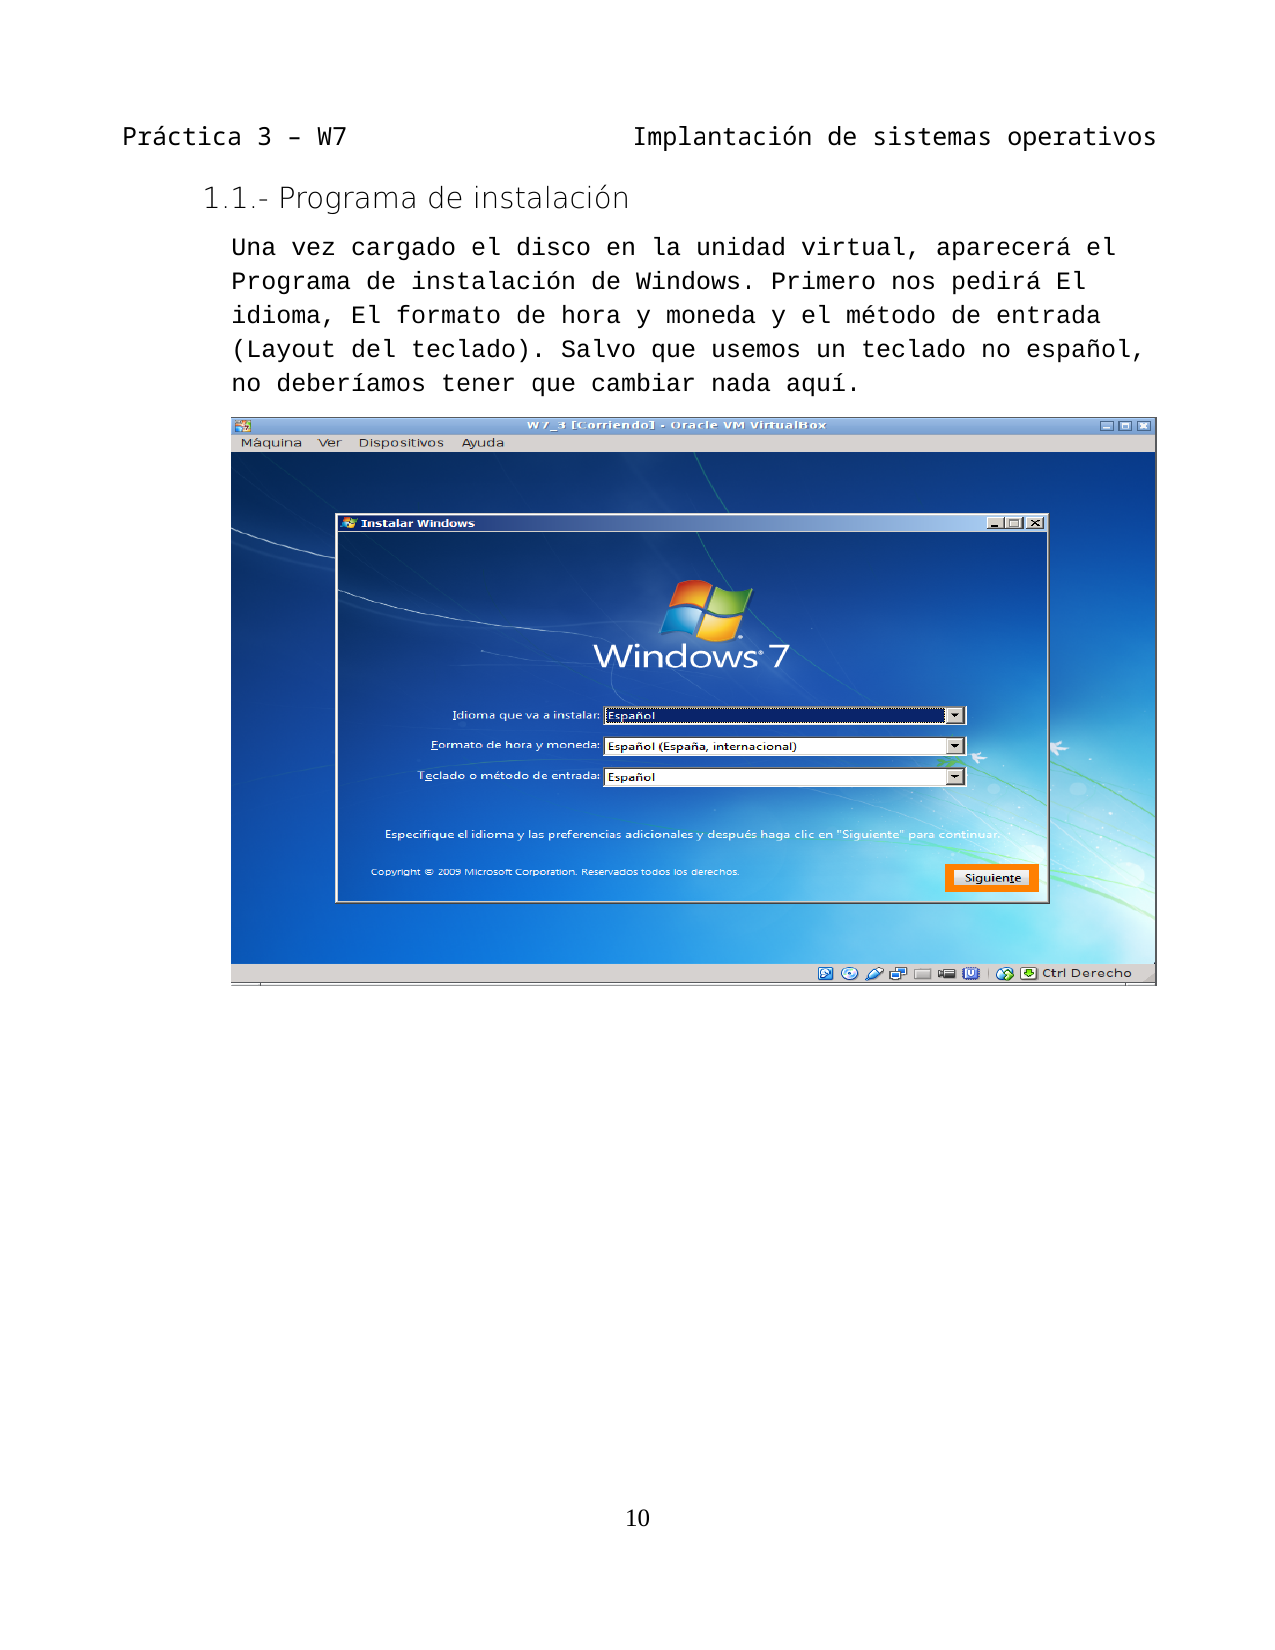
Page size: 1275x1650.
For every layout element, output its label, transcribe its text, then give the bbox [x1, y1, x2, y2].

text Una vez cargado el disco en la unidad virtual, aparecerá el Programa de instalación de Windows. Primero nos pedirá El idioma, El formato de hora y moneda y el método de entrada (Layout del teclado). Salvo que usemos un teclado no español, no deberíamos tener que cambiar nada aquí. [231, 235, 1157, 399]
picture [231, 417, 1157, 986]
list Programa de instalación [193, 182, 1157, 216]
